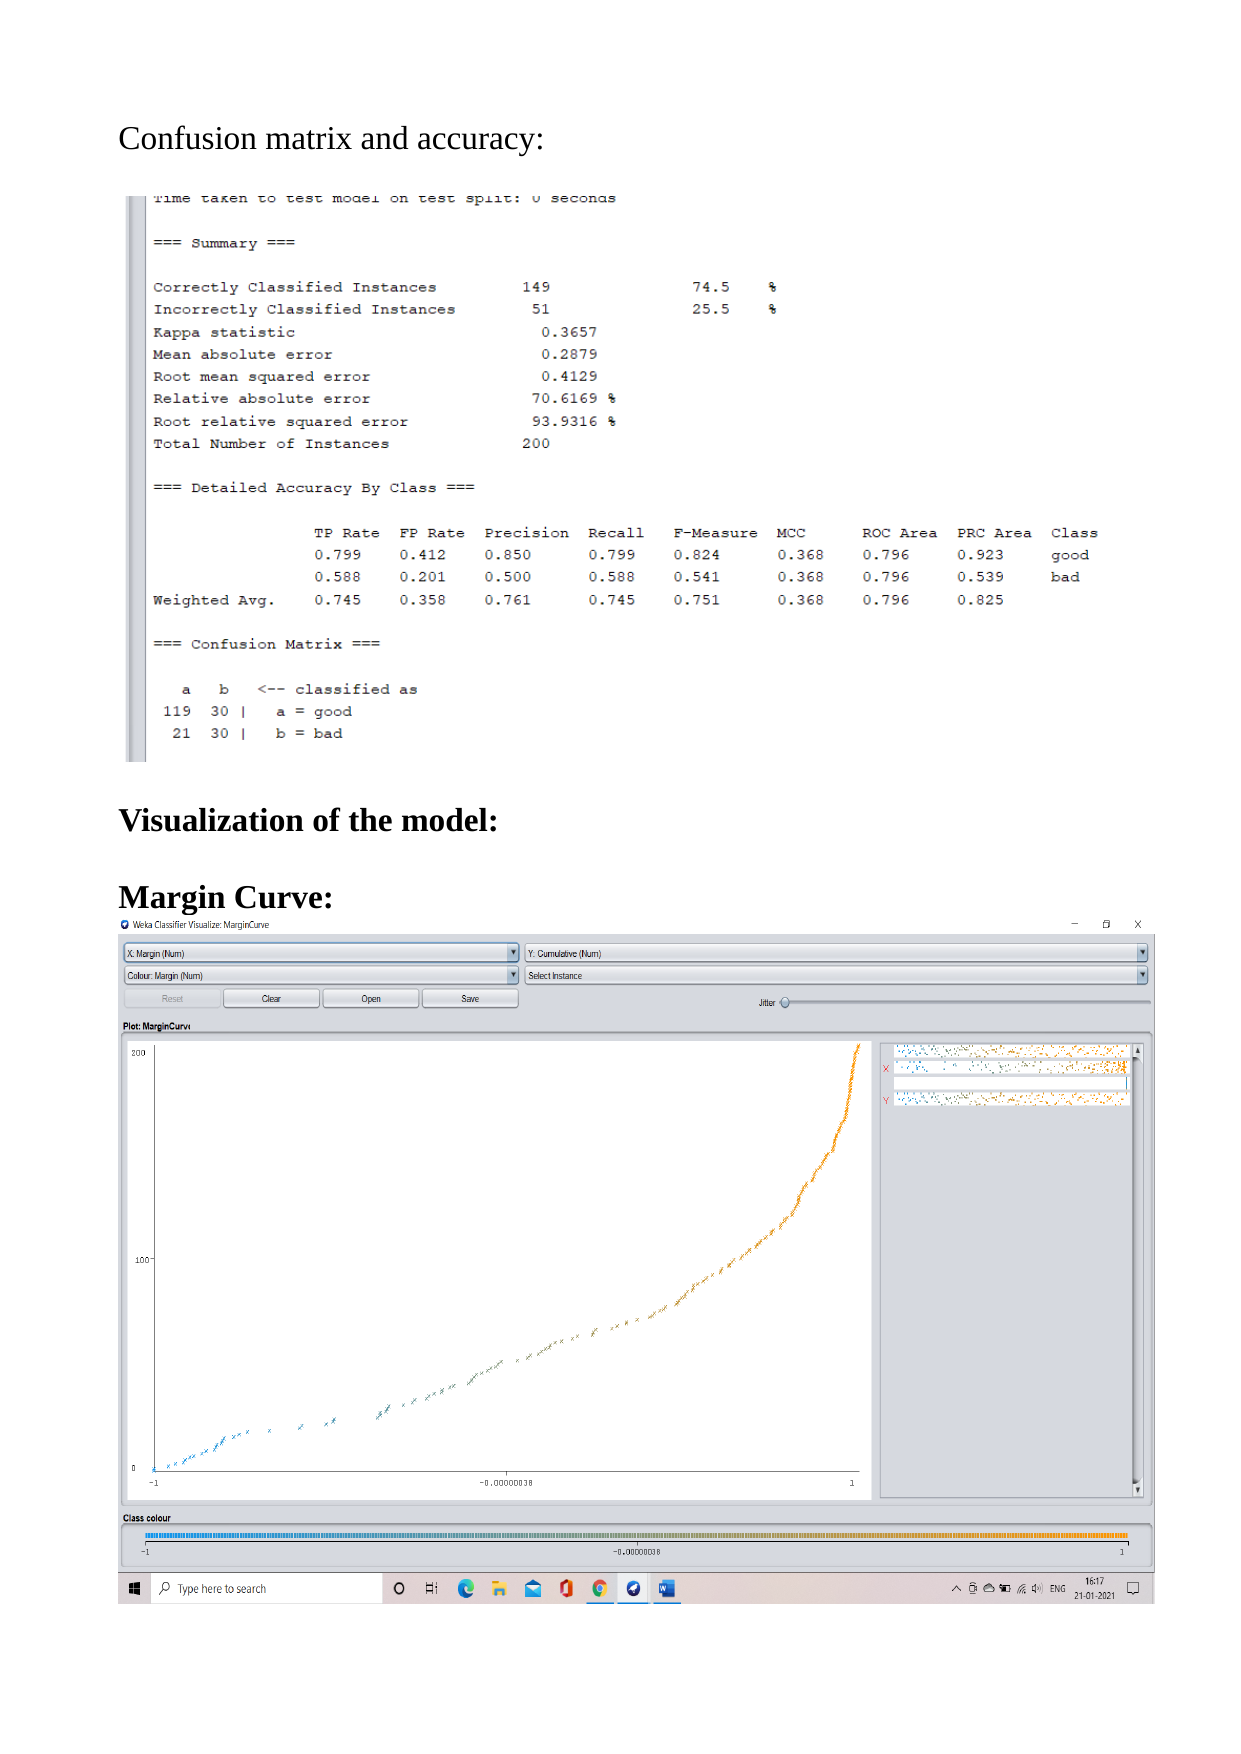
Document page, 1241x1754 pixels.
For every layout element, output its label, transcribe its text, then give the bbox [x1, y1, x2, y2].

text Margin Curve: [118, 877, 1122, 915]
text Visualization of the model: [118, 800, 1122, 838]
text Confusion matrix and accuracy: [118, 118, 1122, 156]
picture [118, 915, 1155, 1604]
picture [125, 196, 1130, 762]
